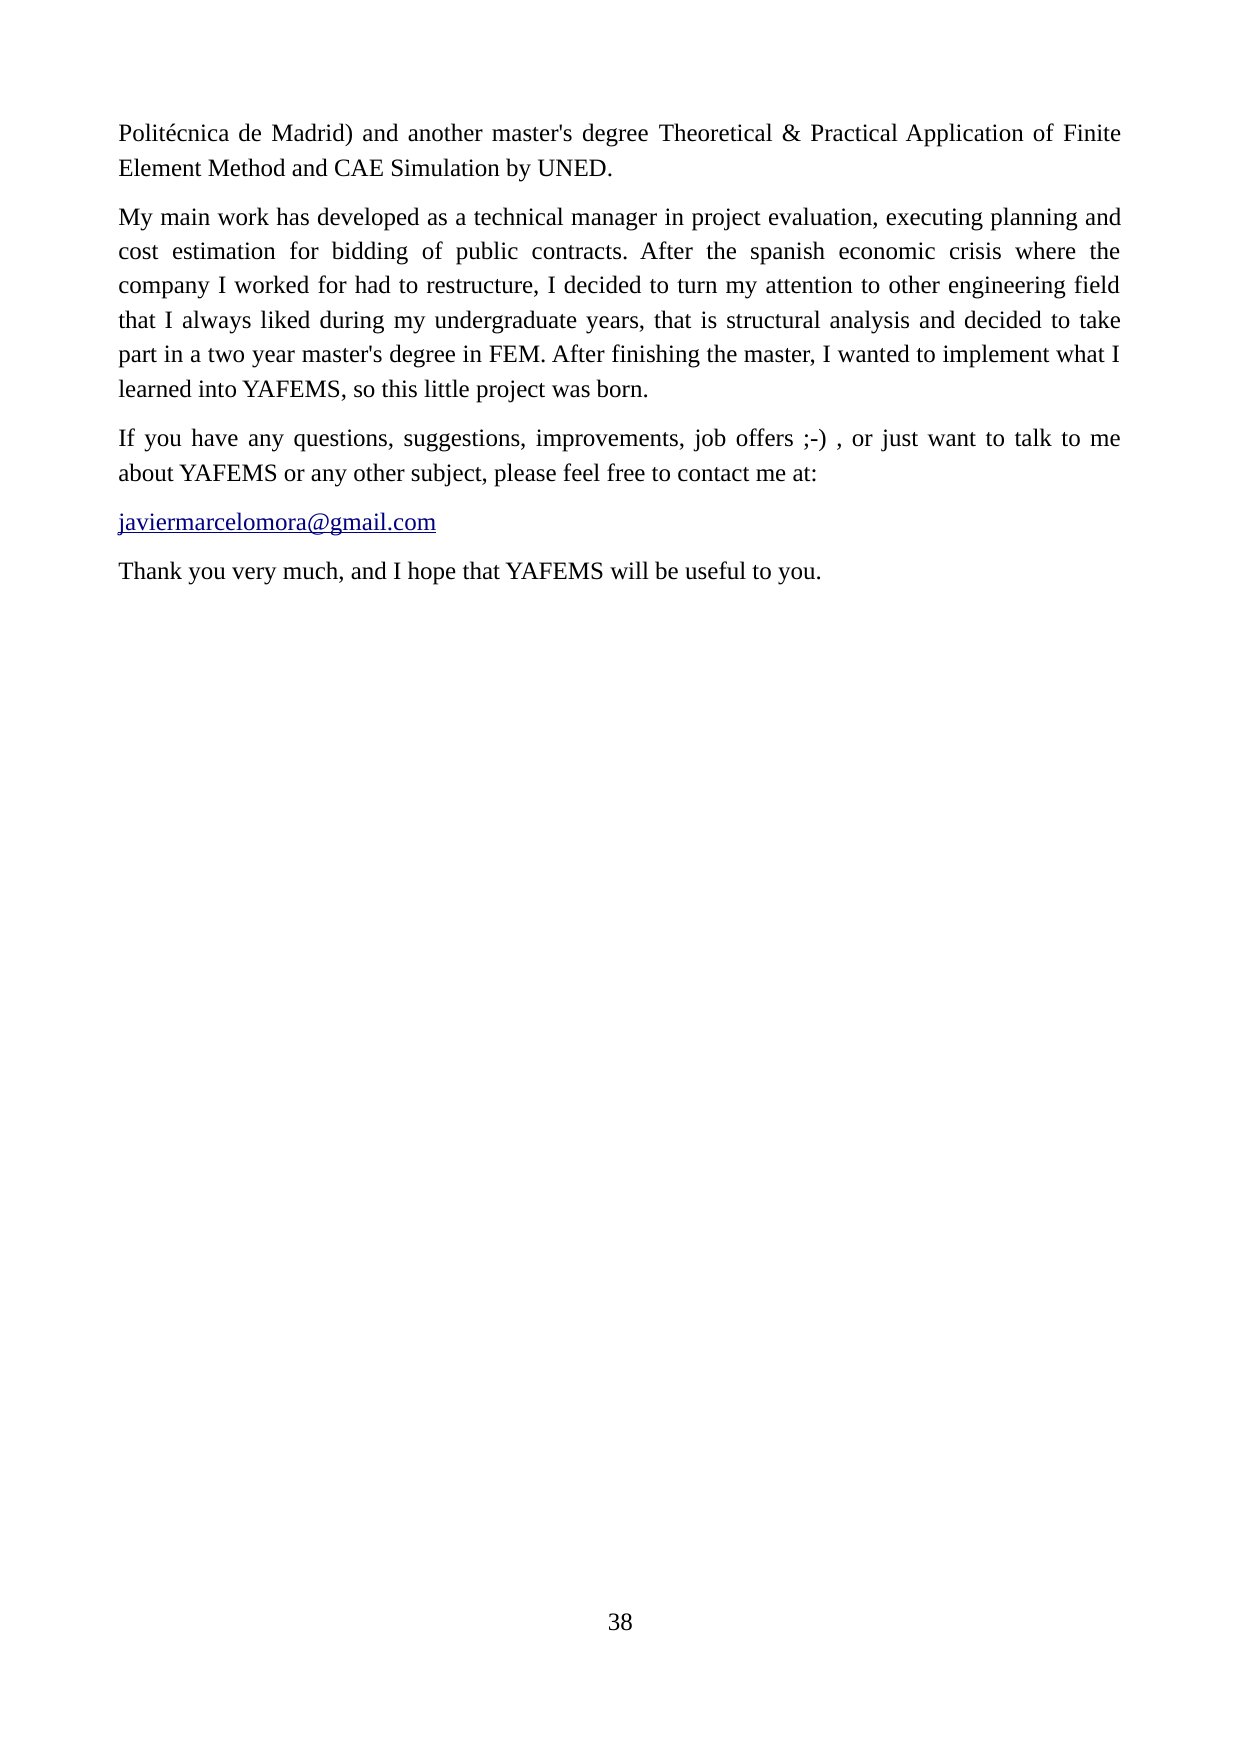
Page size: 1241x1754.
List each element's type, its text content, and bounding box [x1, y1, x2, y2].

text Politécnica de Madrid) and another master's degree Theoretical & Practical Application of Finite Element Method and CAE Simulation by UNED. [118, 118, 1122, 181]
text If you have any questions, suggestions, improvements, job offers ;-) , or just want to talk to me about YAFEMS or any other subject, please feel free to contact me at: [118, 423, 1122, 486]
text Thank you very much, and I hope that YAFEMS will be useful to you. [118, 556, 1122, 584]
text My main work has developed as a technical manager in project evaluation, executing planning and cost estimation for bidding of public contracts. After the spanish economic crisis where the company I worked for had to restructure, I decided to turn my attention to other engineering field that I always liked during my undergraduate years, that is structural analysis and decided to take part in a two year master's degree in FEM. After finishing the master, I wanted to implement what I learned into YAFEMS, so this little project was born. [118, 202, 1122, 403]
text javiermarcelomora@gmail.com [118, 507, 1122, 535]
